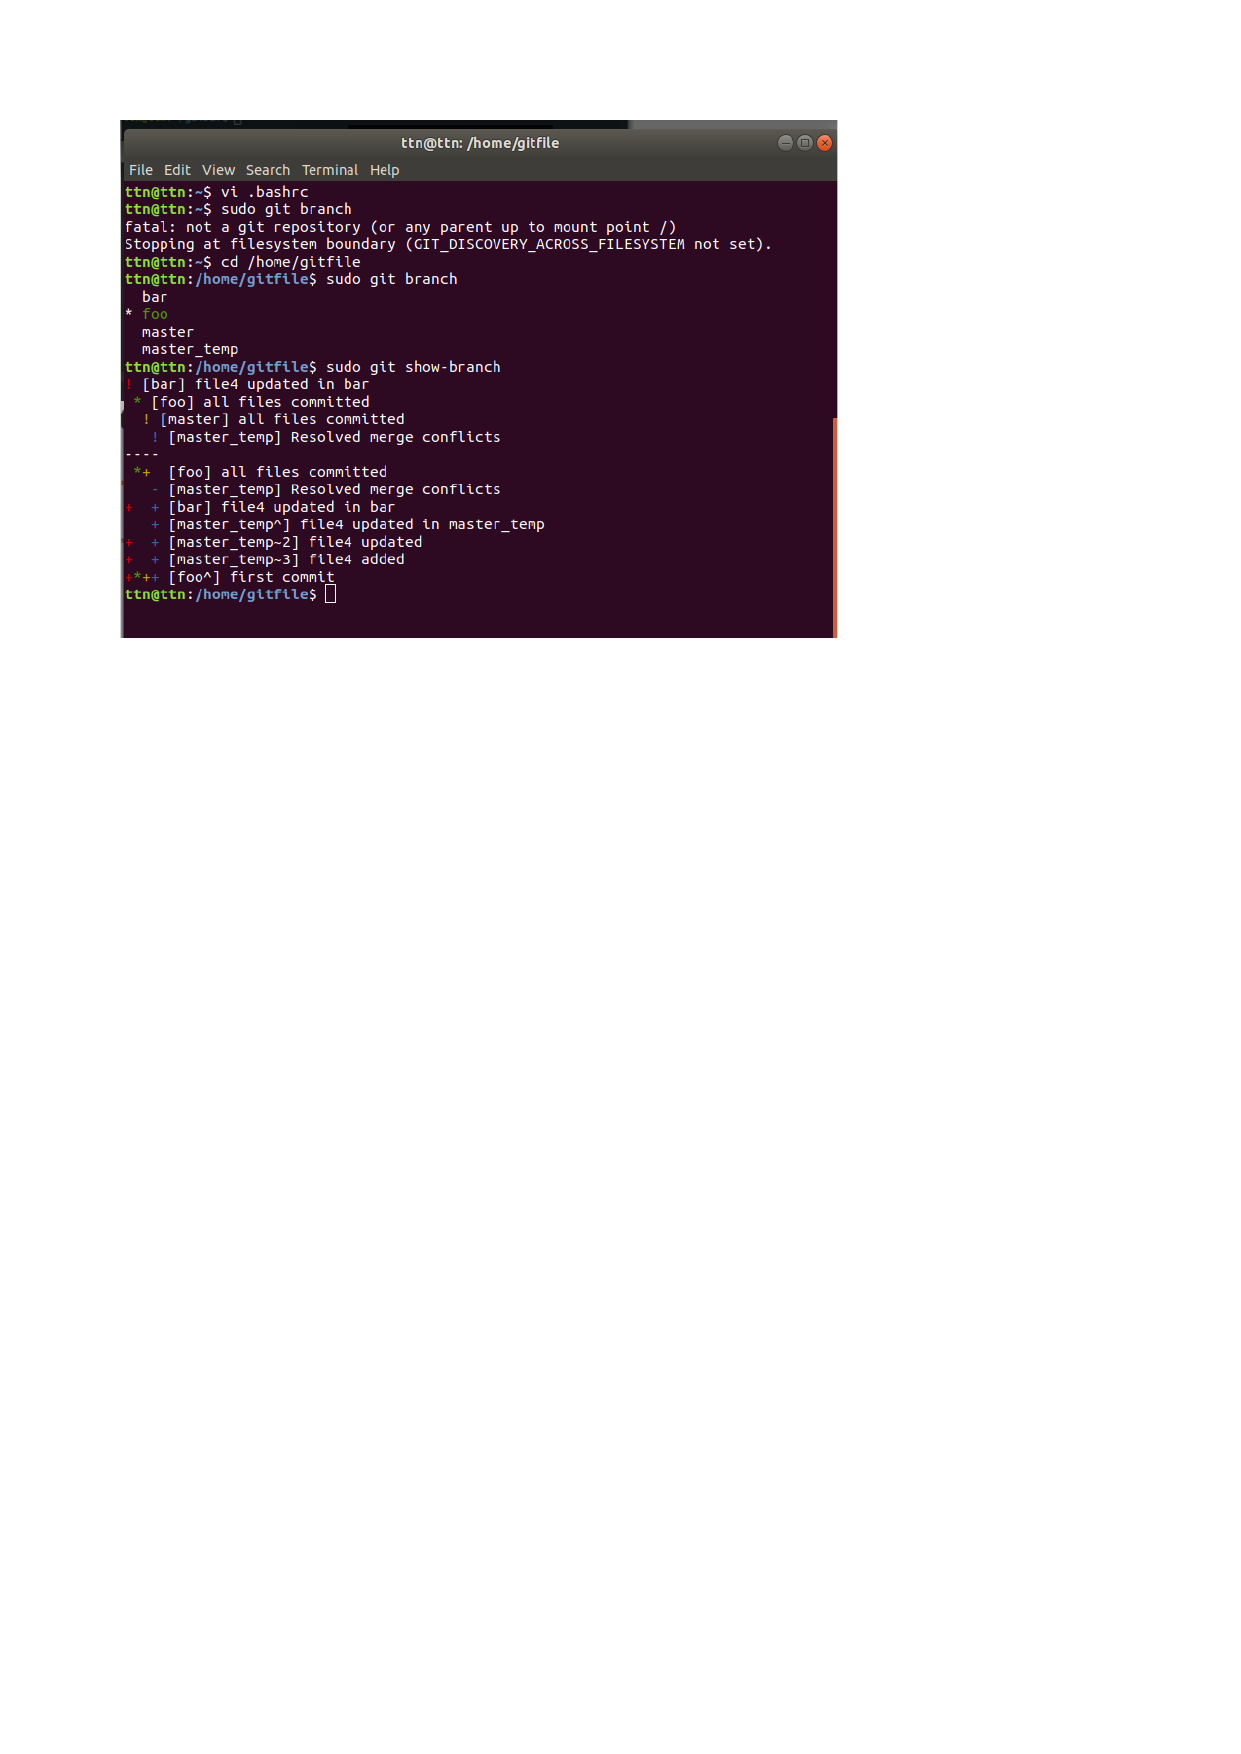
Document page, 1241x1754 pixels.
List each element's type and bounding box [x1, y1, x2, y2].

picture [120, 120, 838, 638]
